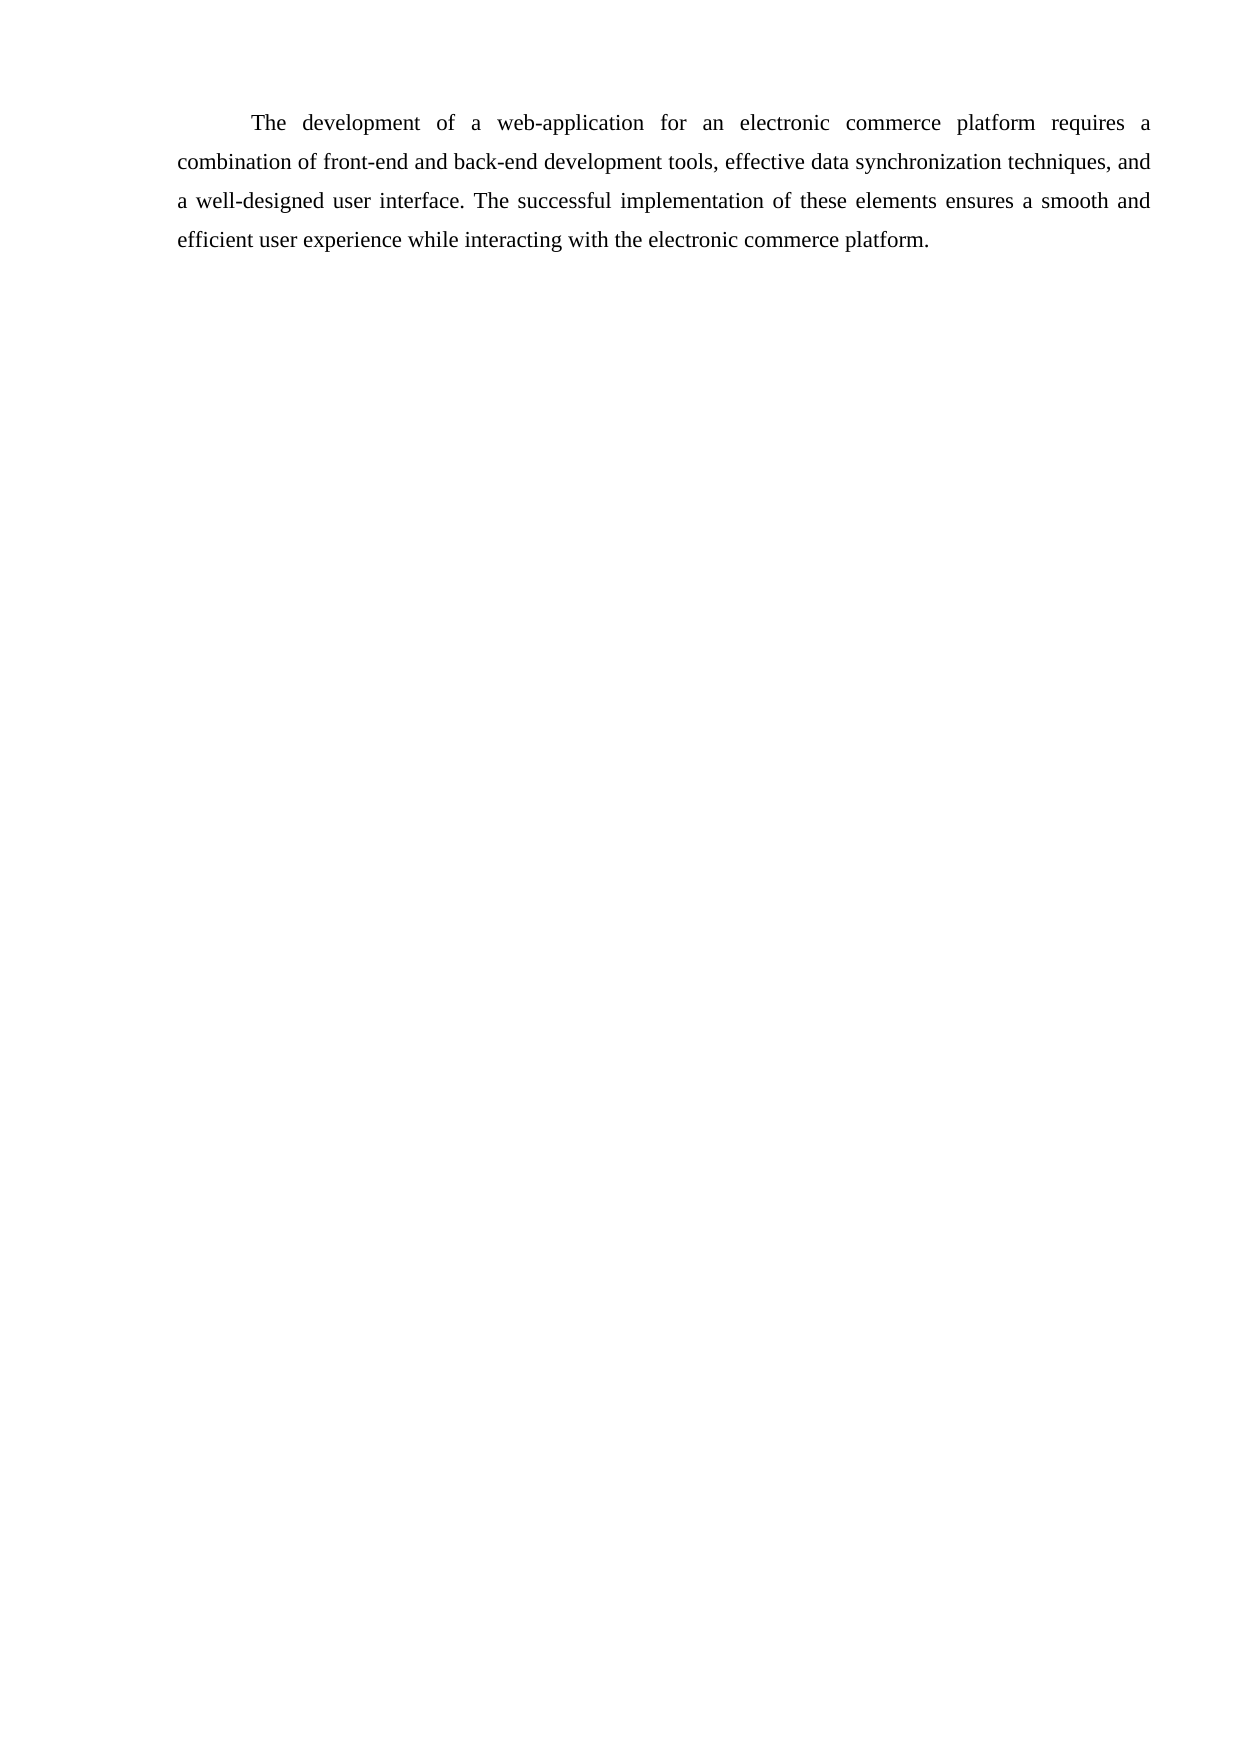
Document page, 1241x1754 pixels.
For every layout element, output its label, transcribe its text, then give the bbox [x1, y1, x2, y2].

text The development of a web-application for an electronic commerce platform requires a combination of front-end and back-end development tools, effective data synchronization techniques, and a well-designed user interface. The successful implementation of these elements ensures a smooth and efficient user experience while interacting with the electronic commerce platform. [177, 109, 1152, 253]
